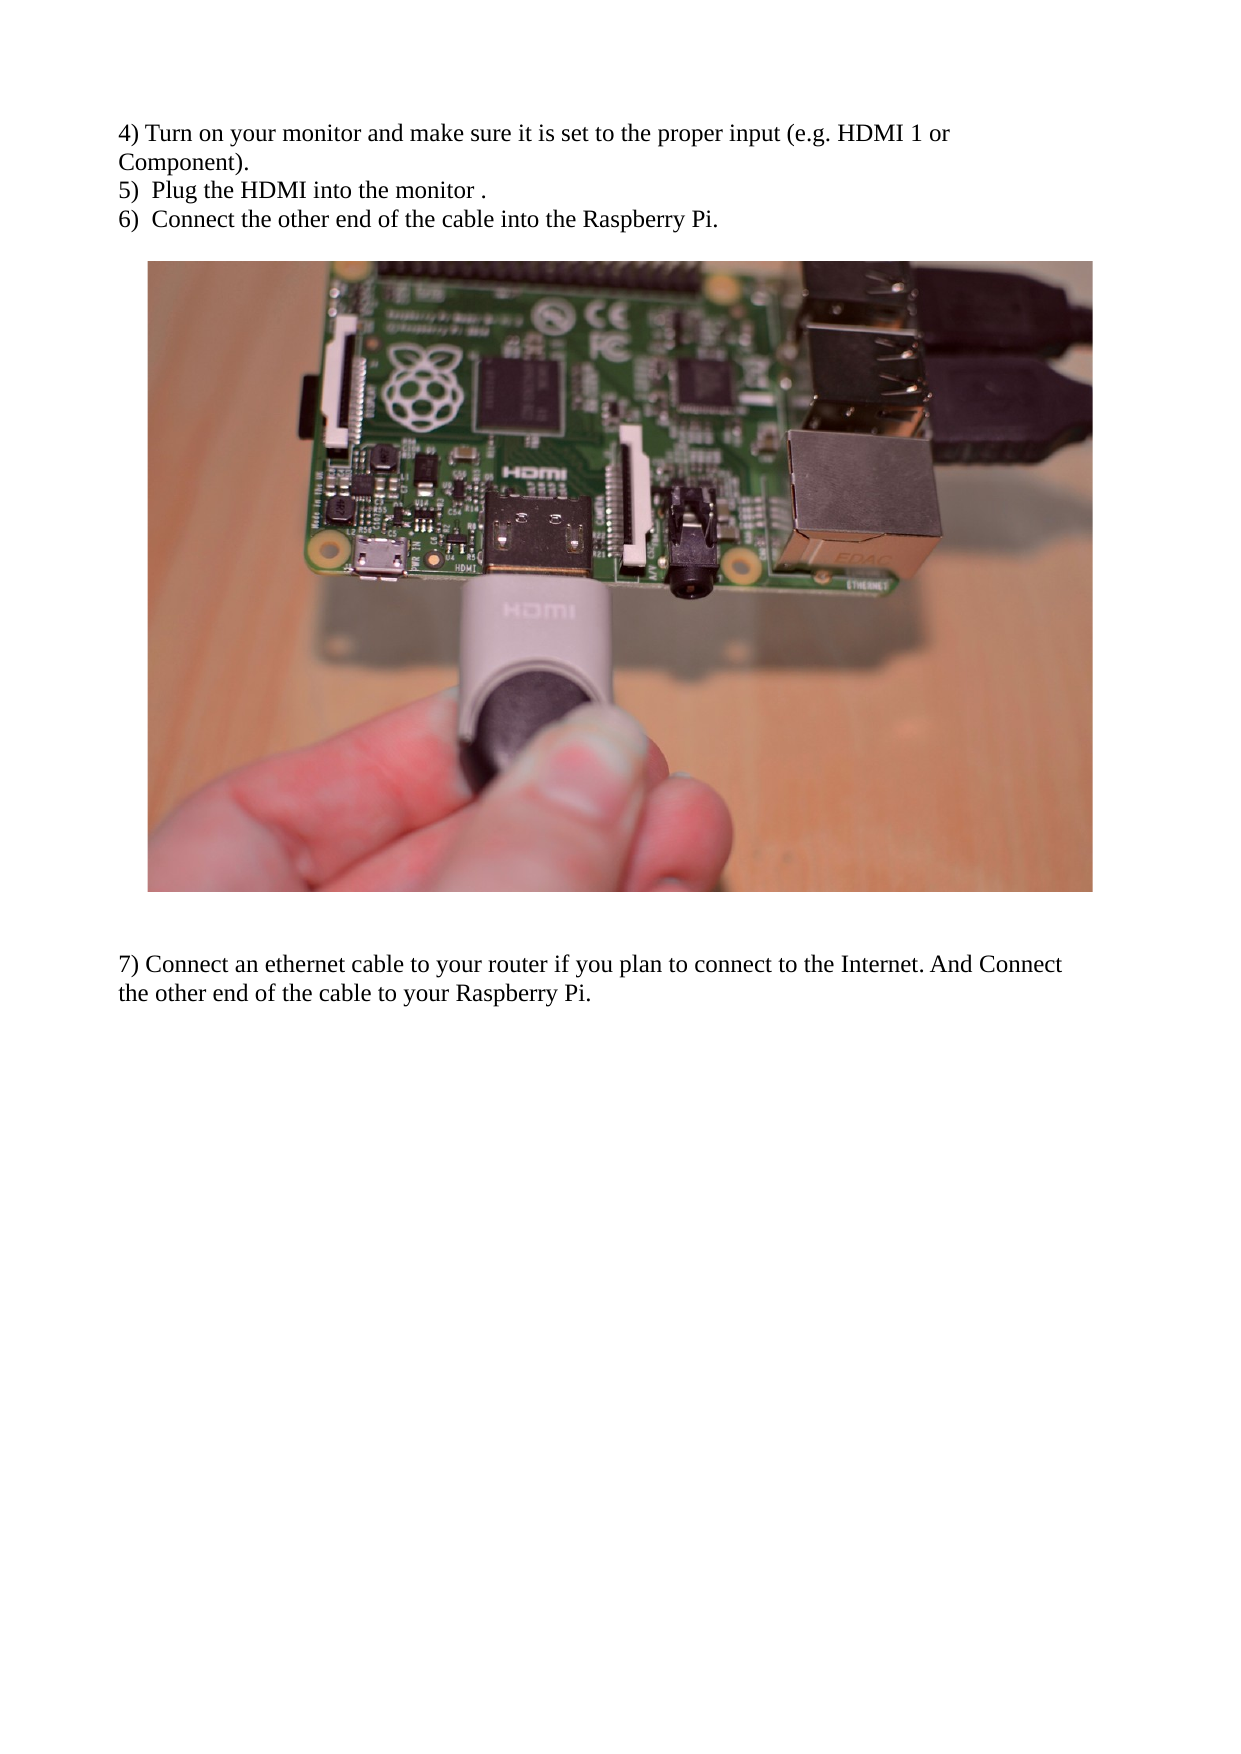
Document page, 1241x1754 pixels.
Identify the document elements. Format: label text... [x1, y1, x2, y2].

text 7) Connect an ethernet cable to your router if you plan to connect to the Internet. And Connect the other end of the cable to your Raspberry Pi. [118, 949, 1063, 1007]
text 6) Connect the other end of the cable into the Raspberry Pi. [118, 204, 1063, 233]
text 5) Plug the HDMI into the monitor . [118, 176, 1063, 204]
picture [147, 261, 1093, 892]
text 4) Turn on your monitor and make sure it is set to the proper input (e.g. HDMI 1 or Component). [118, 118, 1063, 176]
